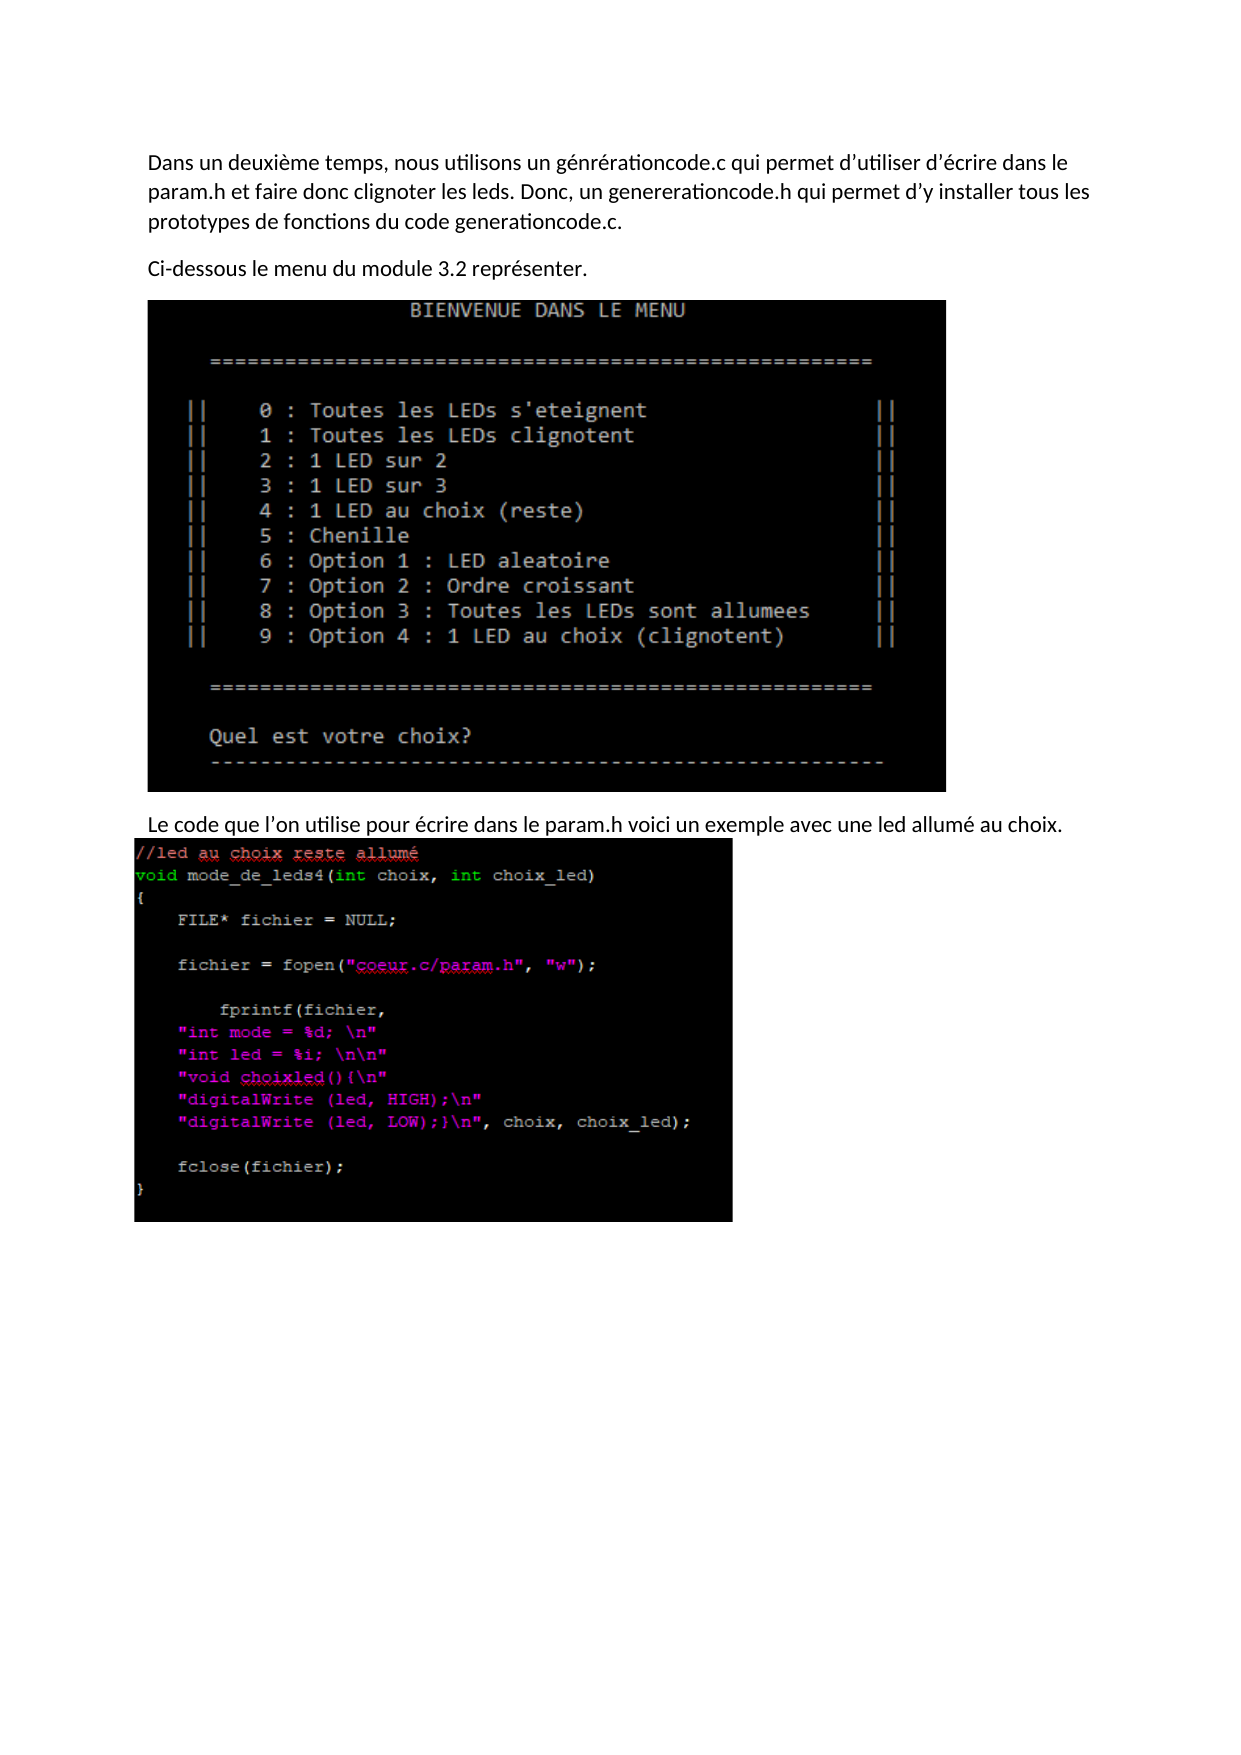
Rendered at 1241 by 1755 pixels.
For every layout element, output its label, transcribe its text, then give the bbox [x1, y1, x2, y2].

text Ci-dessous le menu du module 3.2 représenter. [148, 254, 1093, 282]
text Le code que l’on utilise pour écrire dans le param.h voici un exemple avec une led allumé au choix. [148, 810, 1093, 838]
text Dans un deuxième temps, nous utilisons un génrérationcode.c qui permet d’utiliser d’écrire dans le param.h et faire donc clignoter les leds. Donc, un genererationcode.h qui permet d’y installer tous les prototypes de fonctions du code generationcode.c. [148, 148, 1093, 235]
